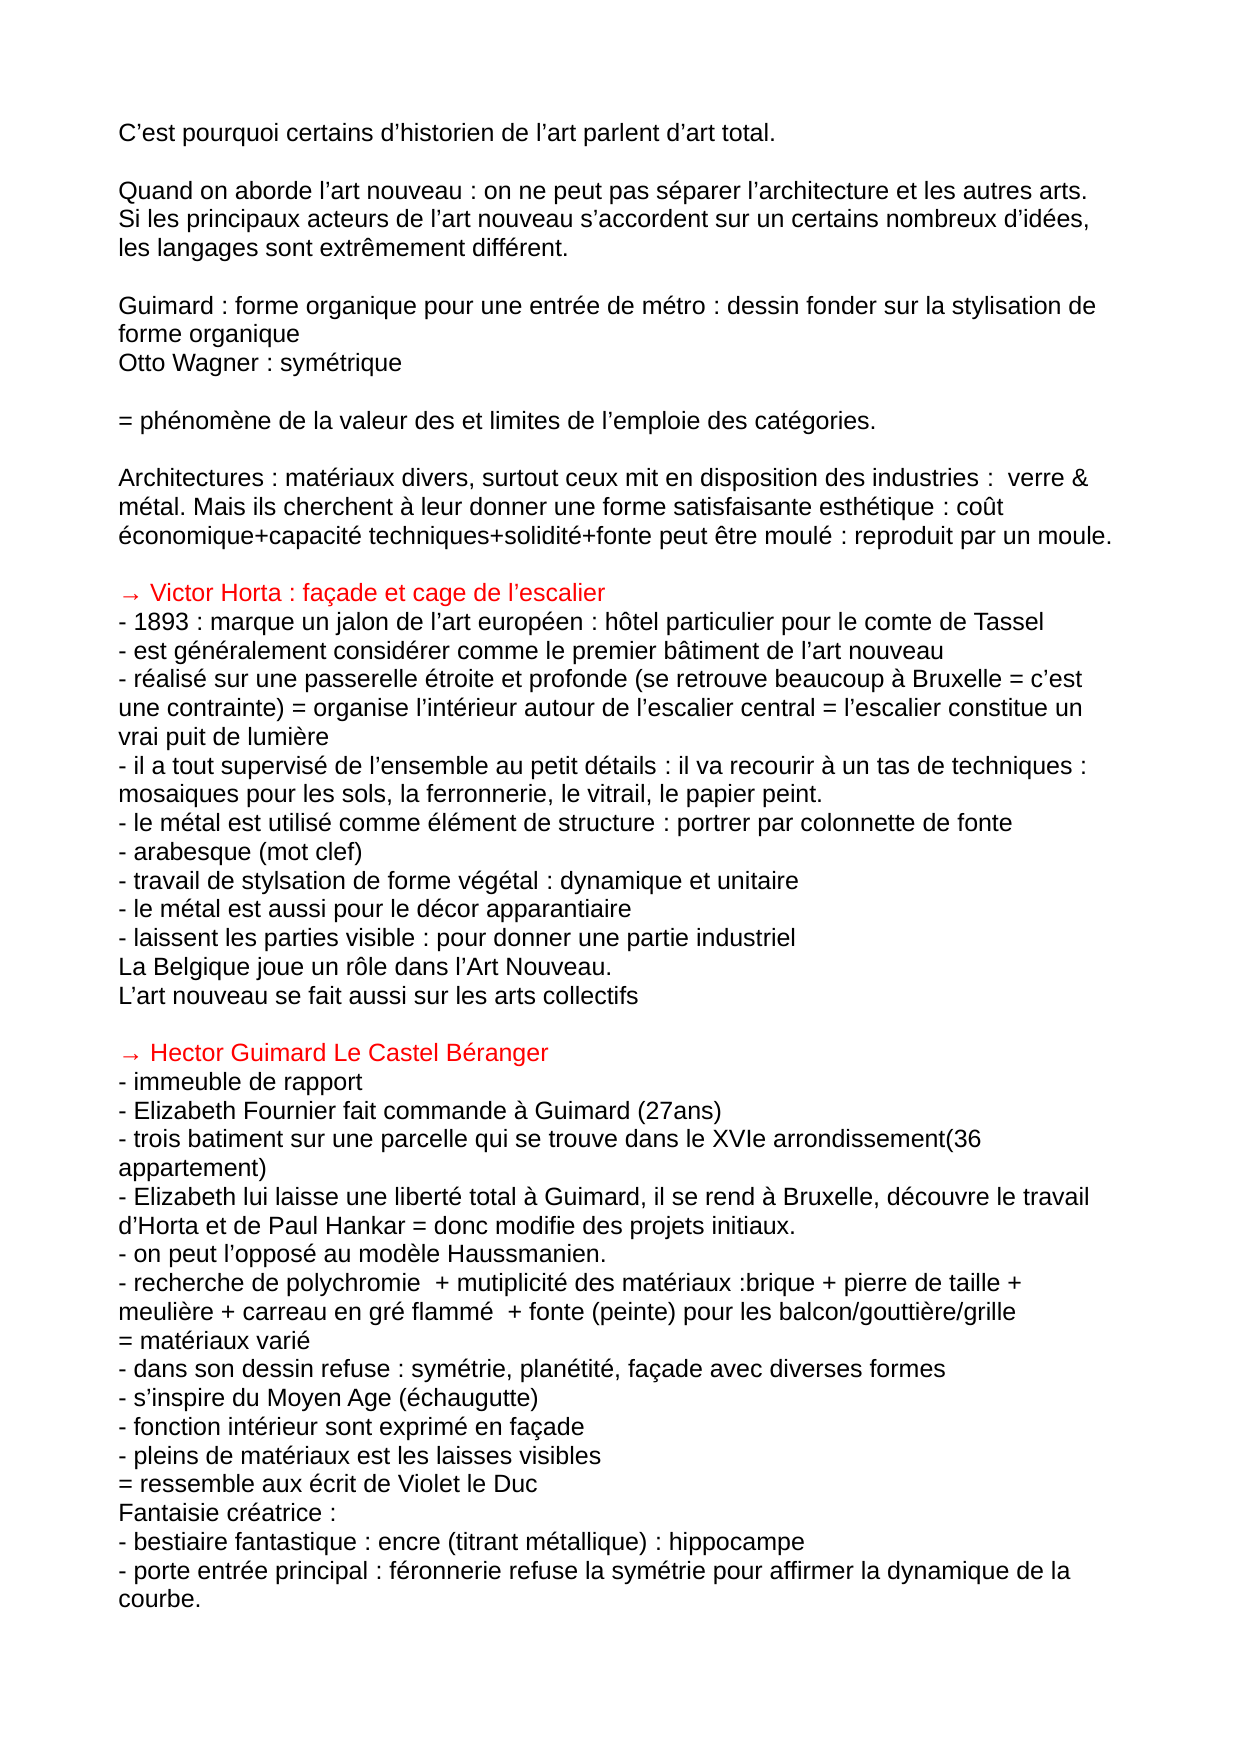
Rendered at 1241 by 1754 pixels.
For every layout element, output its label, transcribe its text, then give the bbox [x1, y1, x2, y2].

text - bestiaire fantastique : encre (titrant métallique) : hippocampe [118, 1527, 1122, 1556]
text Si les principaux acteurs de l’art nouveau s’accordent sur un certains nombreux d’idées, les langages sont extrêmement différent. [118, 204, 1122, 262]
text - 1893 : marque un jalon de l’art européen : hôtel particulier pour le comte de Tassel [118, 607, 1122, 636]
text - laissent les parties visible : pour donner une partie industriel [118, 923, 1122, 952]
text - recherche de polychromie + mutiplicité des matériaux :brique + pierre de taille + meulière + carreau en gré flammé + fonte (peinte) pour les balcon/gouttière/grille [118, 1268, 1122, 1326]
text C’est pourquoi certains d’historien de l’art parlent d’art total. [118, 118, 1122, 147]
text - Elizabeth Fournier fait commande à Guimard (27ans) [118, 1096, 1122, 1124]
text = matériaux varié [118, 1326, 1122, 1354]
text - on peut l’opposé au modèle Haussmanien. [118, 1239, 1122, 1268]
text - dans son dessin refuse : symétrie, planétité, façade avec diverses formes [118, 1354, 1122, 1383]
text - Elizabeth lui laisse une liberté total à Guimard, il se rend à Bruxelle, découvre le travail d’Horta et de Paul Hankar = donc modifie des projets initiaux. [118, 1182, 1122, 1239]
text → Hector Guimard Le Castel Béranger [118, 1038, 1122, 1067]
text → Victor Horta : façade et cage de l’escalier [118, 578, 1122, 607]
text La Belgique joue un rôle dans l’Art Nouveau. [118, 952, 1122, 981]
text - arabesque (mot clef) [118, 837, 1122, 866]
text L’art nouveau se fait aussi sur les arts collectifs [118, 981, 1122, 1009]
text - pleins de matériaux est les laisses visibles [118, 1441, 1122, 1469]
text Quand on aborde l’art nouveau : on ne peut pas séparer l’architecture et les autres arts. [118, 176, 1122, 204]
text Fantaisie créatrice : [118, 1498, 1122, 1527]
text - est généralement considérer comme le premier bâtiment de l’art nouveau [118, 636, 1122, 664]
text - le métal est utilisé comme élément de structure : portrer par colonnette de fonte [118, 808, 1122, 837]
text = ressemble aux écrit de Violet le Duc [118, 1469, 1122, 1498]
text - porte entrée principal : féronnerie refuse la symétrie pour affirmer la dynamique de la courbe. [118, 1556, 1122, 1613]
text - le métal est aussi pour le décor apparantiaire [118, 894, 1122, 923]
text - immeuble de rapport [118, 1067, 1122, 1096]
text Otto Wagner : symétrique [118, 348, 1122, 377]
text - réalisé sur une passerelle étroite et profonde (se retrouve beaucoup à Bruxelle = c’est une contrainte) = organise l’intérieur autour de l’escalier central = l’escalier constitue un vrai puit de lumière [118, 664, 1122, 751]
text Architectures : matériaux divers, surtout ceux mit en disposition des industries : verre & métal. Mais ils cherchent à leur donner une forme satisfaisante esthétique : coût économique+capacité techniques+solidité+fonte peut être moulé : reproduit par un moule. [118, 463, 1122, 549]
text = phénomène de la valeur des et limites de l’emploie des catégories. [118, 406, 1122, 434]
text - fonction intérieur sont exprimé en façade [118, 1412, 1122, 1441]
text - il a tout supervisé de l’ensemble au petit détails : il va recourir à un tas de techniques : mosaiques pour les sols, la ferronnerie, le vitrail, le papier peint. [118, 751, 1122, 808]
text - travail de stylsation de forme végétal : dynamique et unitaire [118, 866, 1122, 894]
text - s’inspire du Moyen Age (échaugutte) [118, 1383, 1122, 1412]
text - trois batiment sur une parcelle qui se trouve dans le XVIe arrondissement(36 appartement) [118, 1124, 1122, 1182]
text Guimard : forme organique pour une entrée de métro : dessin fonder sur la stylisation de forme organique [118, 291, 1122, 348]
